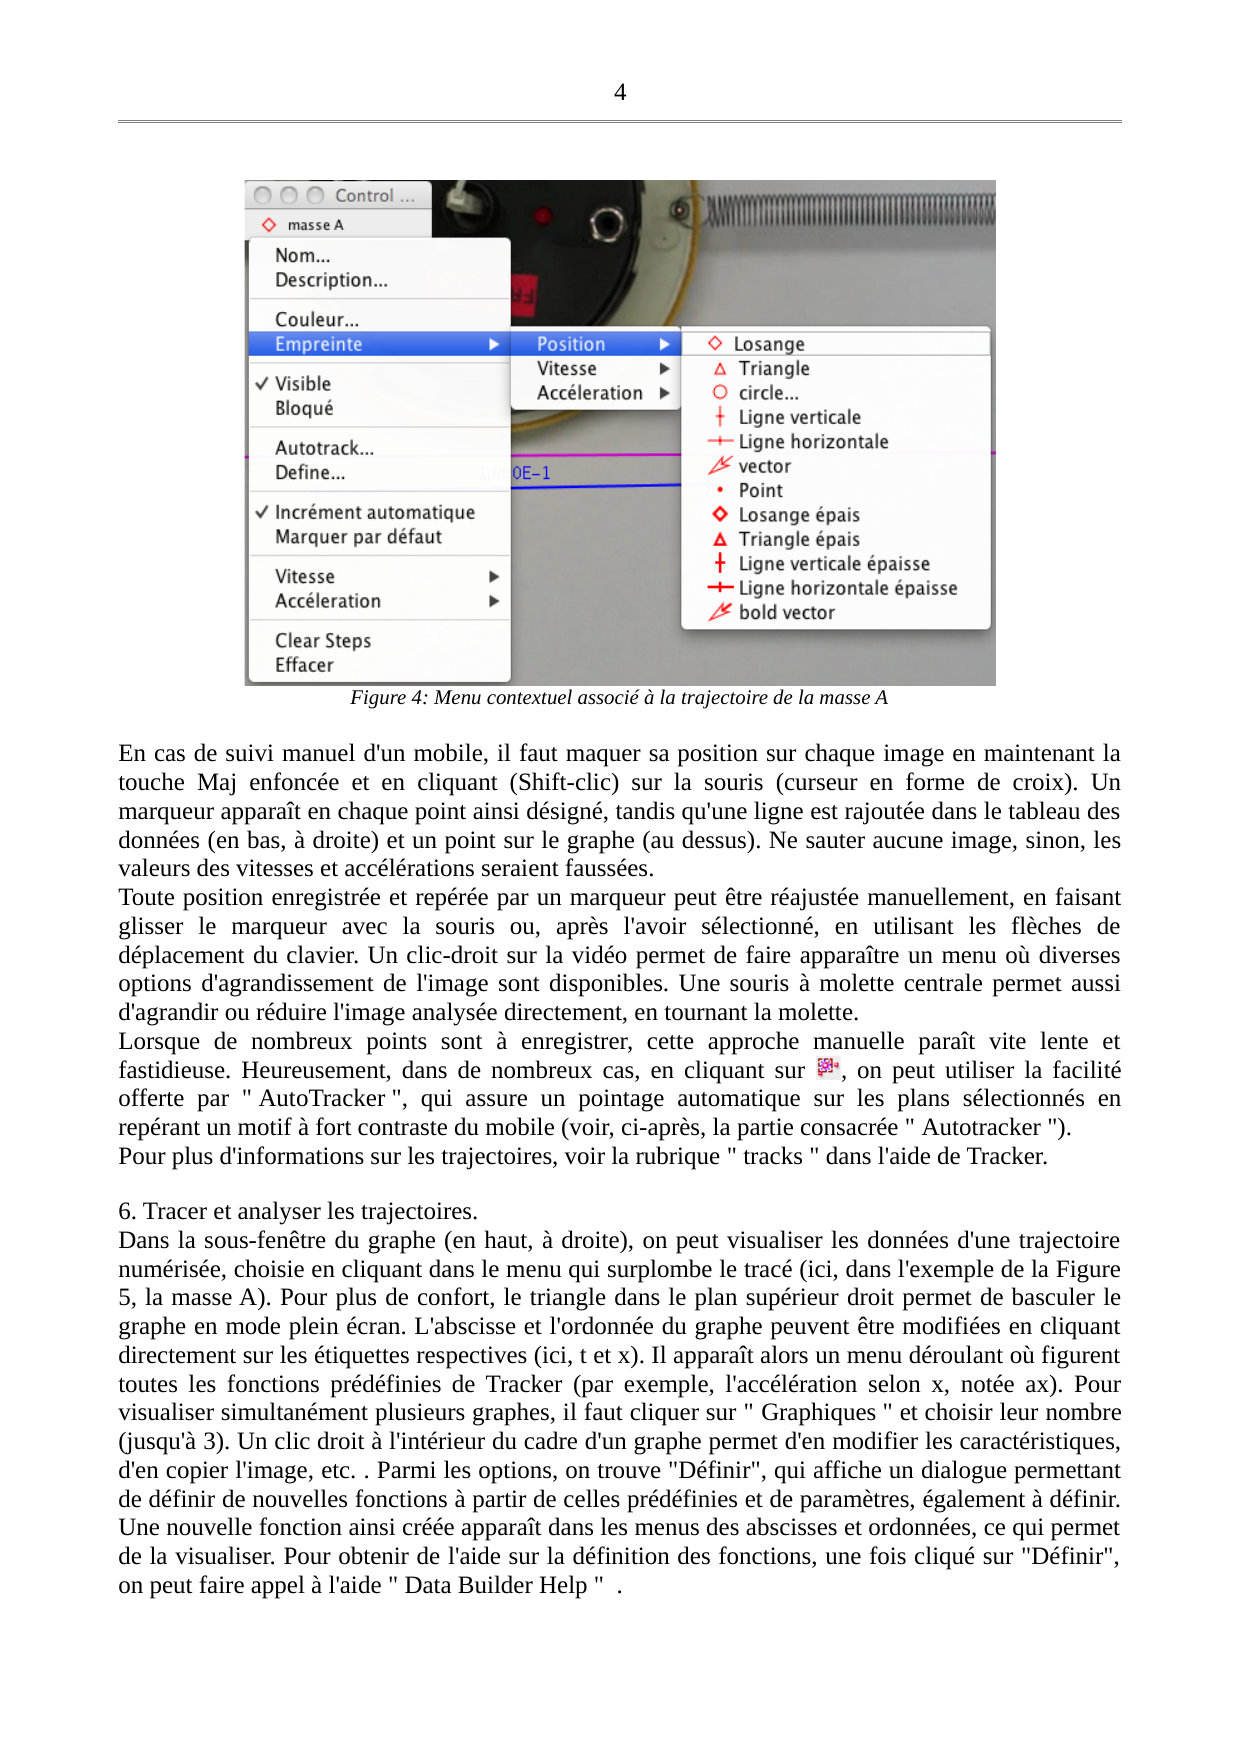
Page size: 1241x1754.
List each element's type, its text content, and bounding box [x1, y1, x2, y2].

text Toute position enregistrée et repérée par un marqueur peut être réajustée manuellement, en faisant glisser le marqueur avec la souris ou, après l'avoir sélectionné, en utilisant les flèches de déplacement du clavier. Un clic-droit sur la vidéo permet de faire apparaître un menu où diverses options d'agrandissement de l'image sont disponibles. Une souris à molette centrale permet aussi d'agrandir ou réduire l'image analysée directement, en tournant la molette. [118, 882, 1122, 1026]
picture [244, 180, 996, 686]
picture [816, 1056, 841, 1080]
text Dans la sous-fenêtre du graphe (en haut, à droite), on peut visualiser les données d'une trajectoire numérisée, choisie en cliquant dans le menu qui surplombe le tracé (ici, dans l'exemple de la Figure 5, la masse A). Pour plus de confort, le triangle dans le plan supérieur droit permet de basculer le graphe en mode plein écran. L'abscisse et l'ordonnée du graphe peuvent être modifiées en cliquant directement sur les étiquettes respectives (ici, t et x). Il apparaît alors un menu déroulant où figurent toutes les fonctions prédéfinies de Tracker (par exemple, l'accélération selon x, notée ax). Pour visualiser simultanément plusieurs graphes, il faut cliquer sur " Graphiques " et choisir leur nombre (jusqu'à 3). Un clic droit à l'intérieur du cadre d'un graphe permet d'en modifier les caractéristiques, d'en copier l'image, etc. . Parmi les options, on trouve "Définir", qui affiche un dialogue permettant de définir de nouvelles fonctions à partir de celles prédéfinies et de paramètres, également à définir. Une nouvelle fonction ainsi créée apparaît dans les menus des abscisses et ordonnées, ce qui permet de la visualiser. Pour obtenir de l'aide sur la définition des fonctions, une fois cliqué sur "Définir", on peut faire appel à l'aide " Data Builder Help " . [118, 1225, 1122, 1599]
text En cas de suivi manuel d'un mobile, il faut maquer sa position sur chaque image en maintenant la touche Maj enfoncée et en cliquant (Shift-clic) sur la souris (curseur en forme de croix). Un marqueur apparaît en chaque point ainsi désigné, tandis qu'une ligne est rajoutée dans le tableau des données (en bas, à droite) et un point sur le graphe (au dessus). Ne sauter aucune image, sinon, les valeurs des vitesses et accélérations seraient faussées. [118, 738, 1122, 882]
text Pour plus d'informations sur les trajectoires, voir la rubrique " tracks " dans l'aide de Tracker. [118, 1141, 1122, 1170]
text 6. Tracer et analyser les trajectoires. [118, 1196, 1122, 1225]
text Lorsque de nombreux points sont à enregistrer, cette approche manuelle paraît vite lente et fastidieuse. Heureusement, dans de nombreux cas, en cliquant sur , on peut utiliser la facilité offerte par " AutoTracker ", qui assure un pointage automatique sur les plans sélectionnés en repérant un motif à fort contraste du mobile (voir, ci-après, la partie consacrée " Autotracker "). [118, 1026, 1122, 1141]
text Figure 4: Menu contextuel associé à la trajectoire de la masse A [207, 180, 1033, 709]
